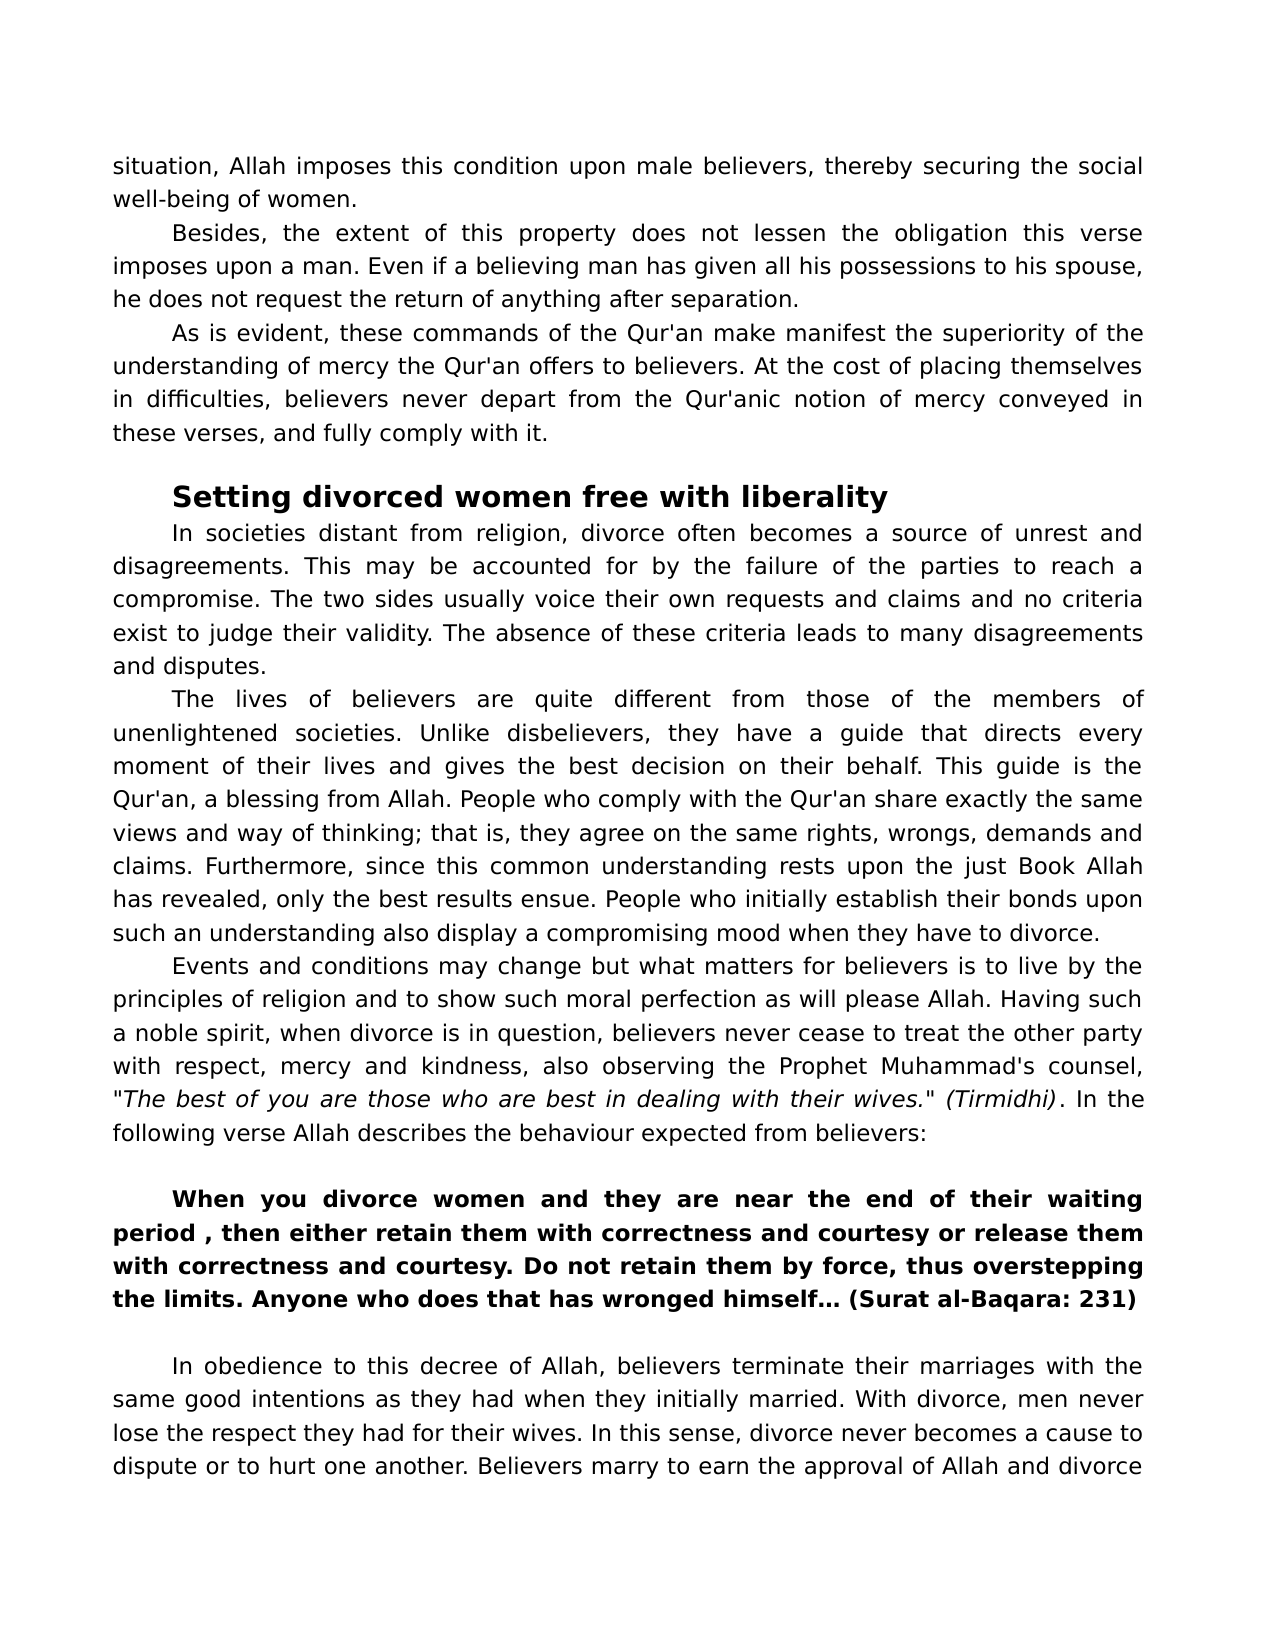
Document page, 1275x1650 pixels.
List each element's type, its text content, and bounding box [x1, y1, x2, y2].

text In obedience to this decree of Allah, believers terminate their marriages with the same good intentions as they had when they initially married. With divorce, men never lose the respect they had for their wives. In this sense, divorce never becomes a cause to dispute or to hurt one another. Believers marry to earn the approval of Allah and divorce [112, 1348, 1145, 1481]
text As is evident, these commands of the Qur'an make manifest the superiority of the understanding of mercy the Qur'an offers to believers. At the cost of placing themselves in difficulties, believers never depart from the Qur'anic notion of mercy conveyed in these verses, and fully comply with it. [112, 314, 1145, 448]
text situation, Allah imposes this condition upon male believers, thereby securing the social well-being of women. [112, 148, 1145, 214]
text Setting divorced women free with liberality [112, 481, 1145, 514]
text The lives of believers are quite different from those of the members of unenlightened societies. Unlike disbelievers, they have a guide that directs every moment of their lives and gives the best decision on their behalf. This guide is the Qur'an, a blessing from Allah. People who comply with the Qur'an share exactly the same views and way of thinking; that is, they agree on the same rights, wrongs, demands and claims. Furthermore, since this common understanding rests upon the just Book Allah has revealed, only the best results ensue. People who initially establish their bonds upon such an understanding also display a compromising mood when they have to divorce. [112, 681, 1145, 948]
text Events and conditions may change but what matters for believers is to live by the principles of religion and to show such moral perfection as will please Allah. Having such a noble spirit, when divorce is in question, believers never cease to treat the other party with respect, mercy and kindness, also observing the Prophet Muhammad's counsel, "The best of you are those who are best in dealing with their wives." (Tirmidhi). In the following verse Allah describes the behaviour expected from believers: [112, 948, 1145, 1148]
text Besides, the extent of this property does not lessen the obligation this verse imposes upon a man. Even if a believing man has given all his possessions to his spouse, he does not request the return of anything after separation. [112, 214, 1145, 314]
text When you divorce women and they are near the end of their waiting period , then either retain them with correctness and courtesy or release them with correctness and courtesy. Do not retain them by force, thus overstepping the limits. Anyone who does that has wronged himself… (Surat al-Baqara: 231) [112, 1181, 1145, 1314]
text In societies distant from religion, divorce often becomes a source of unrest and disagreements. This may be accounted for by the failure of the parties to reach a compromise. The two sides usually voice their own requests and claims and no criteria exist to judge their validity. The absence of these criteria leads to many disagreements and disputes. [112, 514, 1145, 681]
